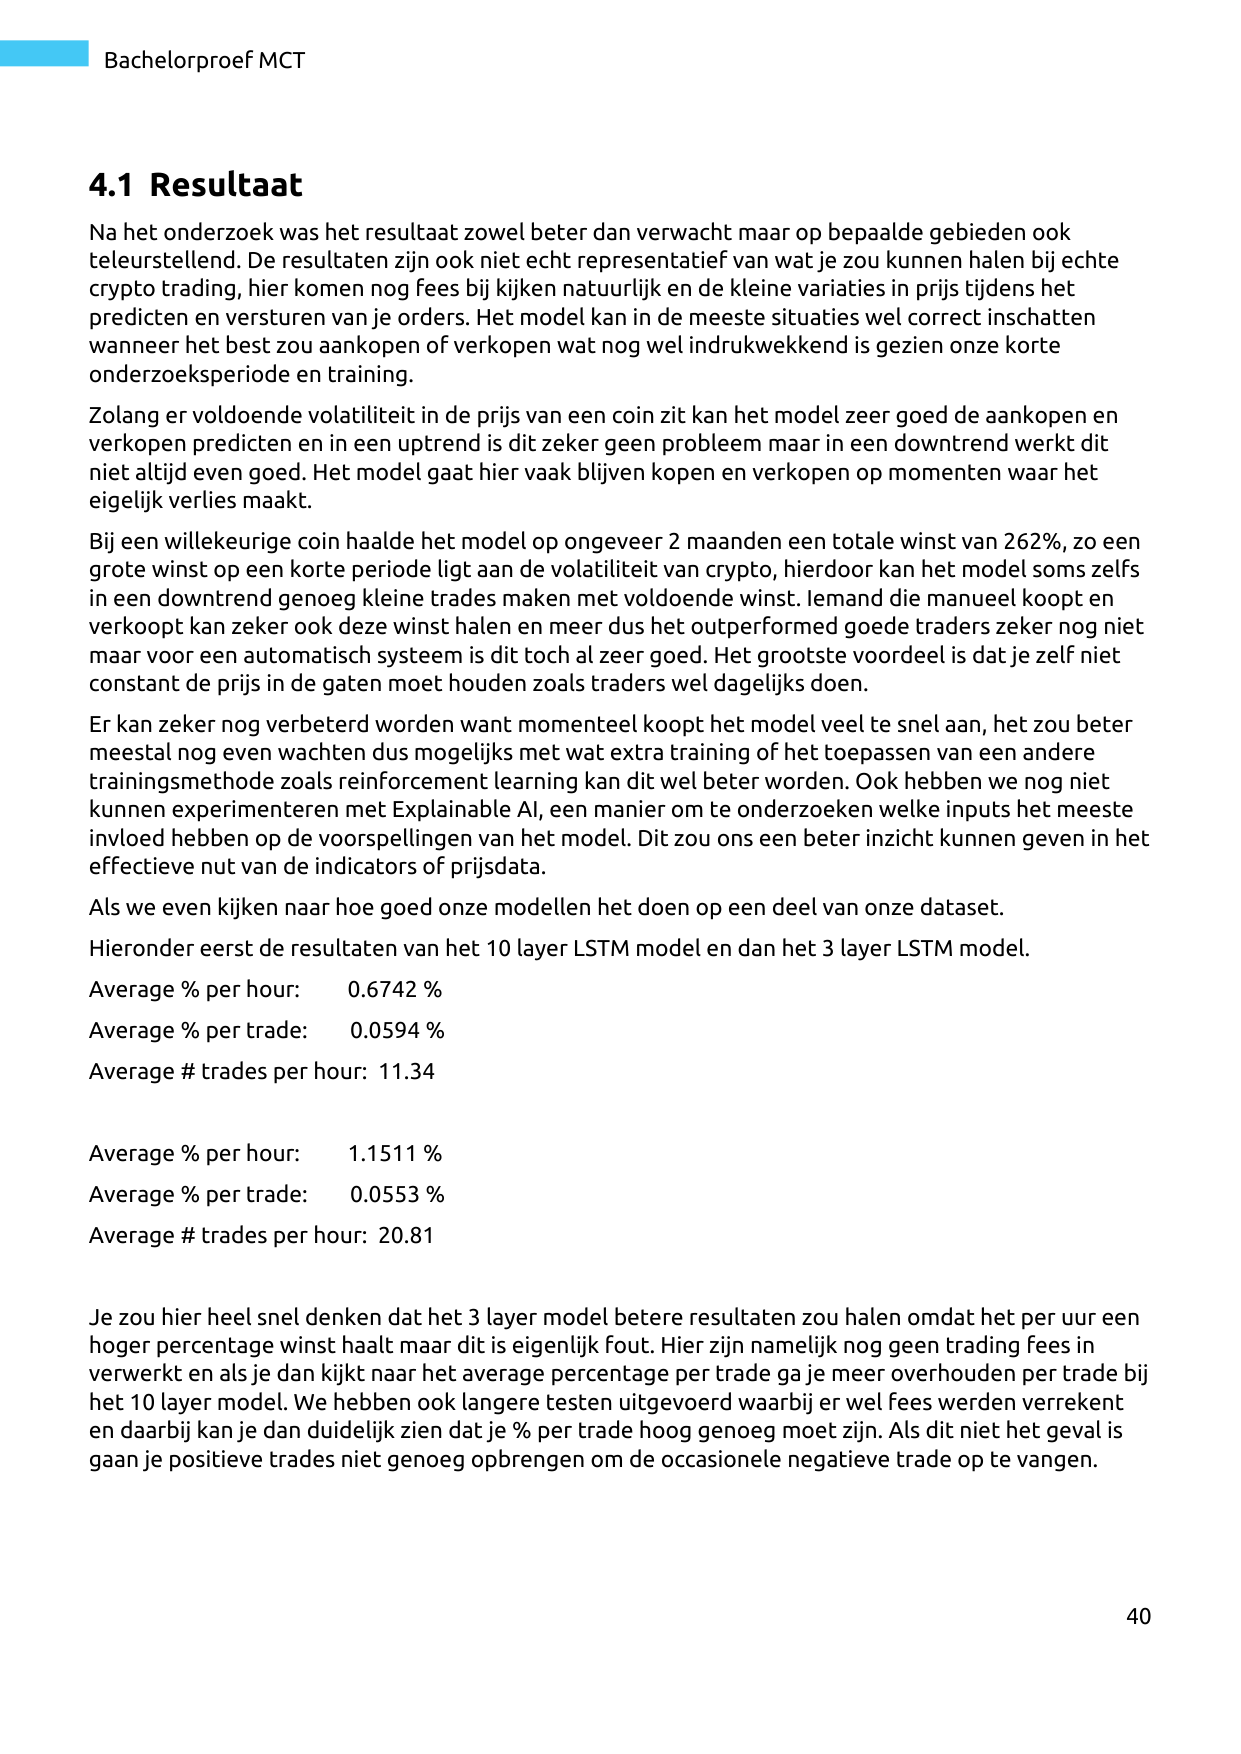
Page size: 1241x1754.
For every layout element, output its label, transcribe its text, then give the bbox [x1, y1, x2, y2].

text Average # trades per hour: 11.34 [89, 1057, 1152, 1084]
text Average % per hour: 0.6742 % [89, 975, 1152, 1002]
text Average % per trade: 0.0594 % [89, 1016, 1152, 1043]
text Als we even kijken naar hoe goed onze modellen het doen op een deel van onze dataset. [89, 893, 1152, 920]
text Zolang er voldoende volatiliteit in de prijs van een coin zit kan het model zeer goed de aankopen en verkopen predicten en in een uptrend is dit zeker geen probleem maar in een downtrend werkt dit niet altijd even goed. Het model gaat hier vaak blijven kopen en verkopen op momenten waar het eigelijk verlies maakt. [89, 401, 1152, 513]
text Average % per hour: 1.1511 % [89, 1139, 1152, 1166]
text Average % per trade: 0.0553 % [89, 1180, 1152, 1206]
text Je zou hier heel snel denken dat het 3 layer model betere resultaten zou halen omdat het per uur een hoger percentage winst haalt maar dit is eigenlijk fout. Hier zijn namelijk nog geen trading fees in verwerkt en als je dan kijkt naar het average percentage per trade ga je meer overhouden per trade bij het 10 layer model. We hebben ook langere testen uitgevoerd waarbij er wel fees werden verrekent en daarbij kan je dan duidelijk zien dat je % per trade hoog genoeg moet zijn. Als dit niet het geval is gaan je positieve trades niet genoeg opbrengen om de occasionele negatieve trade op te vangen. [89, 1303, 1152, 1471]
text Na het onderzoek was het resultaat zowel beter dan verwacht maar op bepaalde gebieden ook teleurstellend. De resultaten zijn ook niet echt representatief van wat je zou kunnen halen bij echte crypto trading, hier komen nog fees bij kijken natuurlijk en de kleine variaties in prijs tijdens het predicten en versturen van je orders. Het model kan in de meeste situaties wel correct inschatten wanneer het best zou aankopen of verkopen wat nog wel indrukwekkend is gezien onze korte onderzoeksperiode en training. [89, 218, 1152, 386]
text Er kan zeker nog verbeterd worden want momenteel koopt het model veel te snel aan, het zou beter meestal nog even wachten dus mogelijks met wat extra training of het toepassen van een andere trainingsmethode zoals reinforcement learning kan dit wel beter worden. Ook hebben we nog niet kunnen experimenteren met Explainable AI, een manier om te onderzoeken welke inputs het meeste invloed hebben op de voorspellingen van het model. Dit zou ons een beter inzicht kunnen geven in het effectieve nut van de indicators of prijsdata. [89, 710, 1152, 879]
subtitle Resultaat [89, 164, 1152, 202]
text Bij een willekeurige coin haalde het model op ongeveer 2 maanden een totale winst van 262%, zo een grote winst op een korte periode ligt aan de volatiliteit van crypto, hierdoor kan het model soms zelfs in een downtrend genoeg kleine trades maken met voldoende winst. Iemand die manueel koopt en verkoopt kan zeker ook deze winst halen en meer dus het outperformed goede traders zeker nog niet maar voor een automatisch systeem is dit toch al zeer goed. Het grootste voordeel is dat je zelf niet constant de prijs in de gaten moet houden zoals traders wel dagelijks doen. [89, 527, 1152, 696]
text Average # trades per hour: 20.81 [89, 1221, 1152, 1247]
text Hieronder eerst de resultaten van het 10 layer LSTM model en dan het 3 layer LSTM model. [89, 934, 1152, 961]
